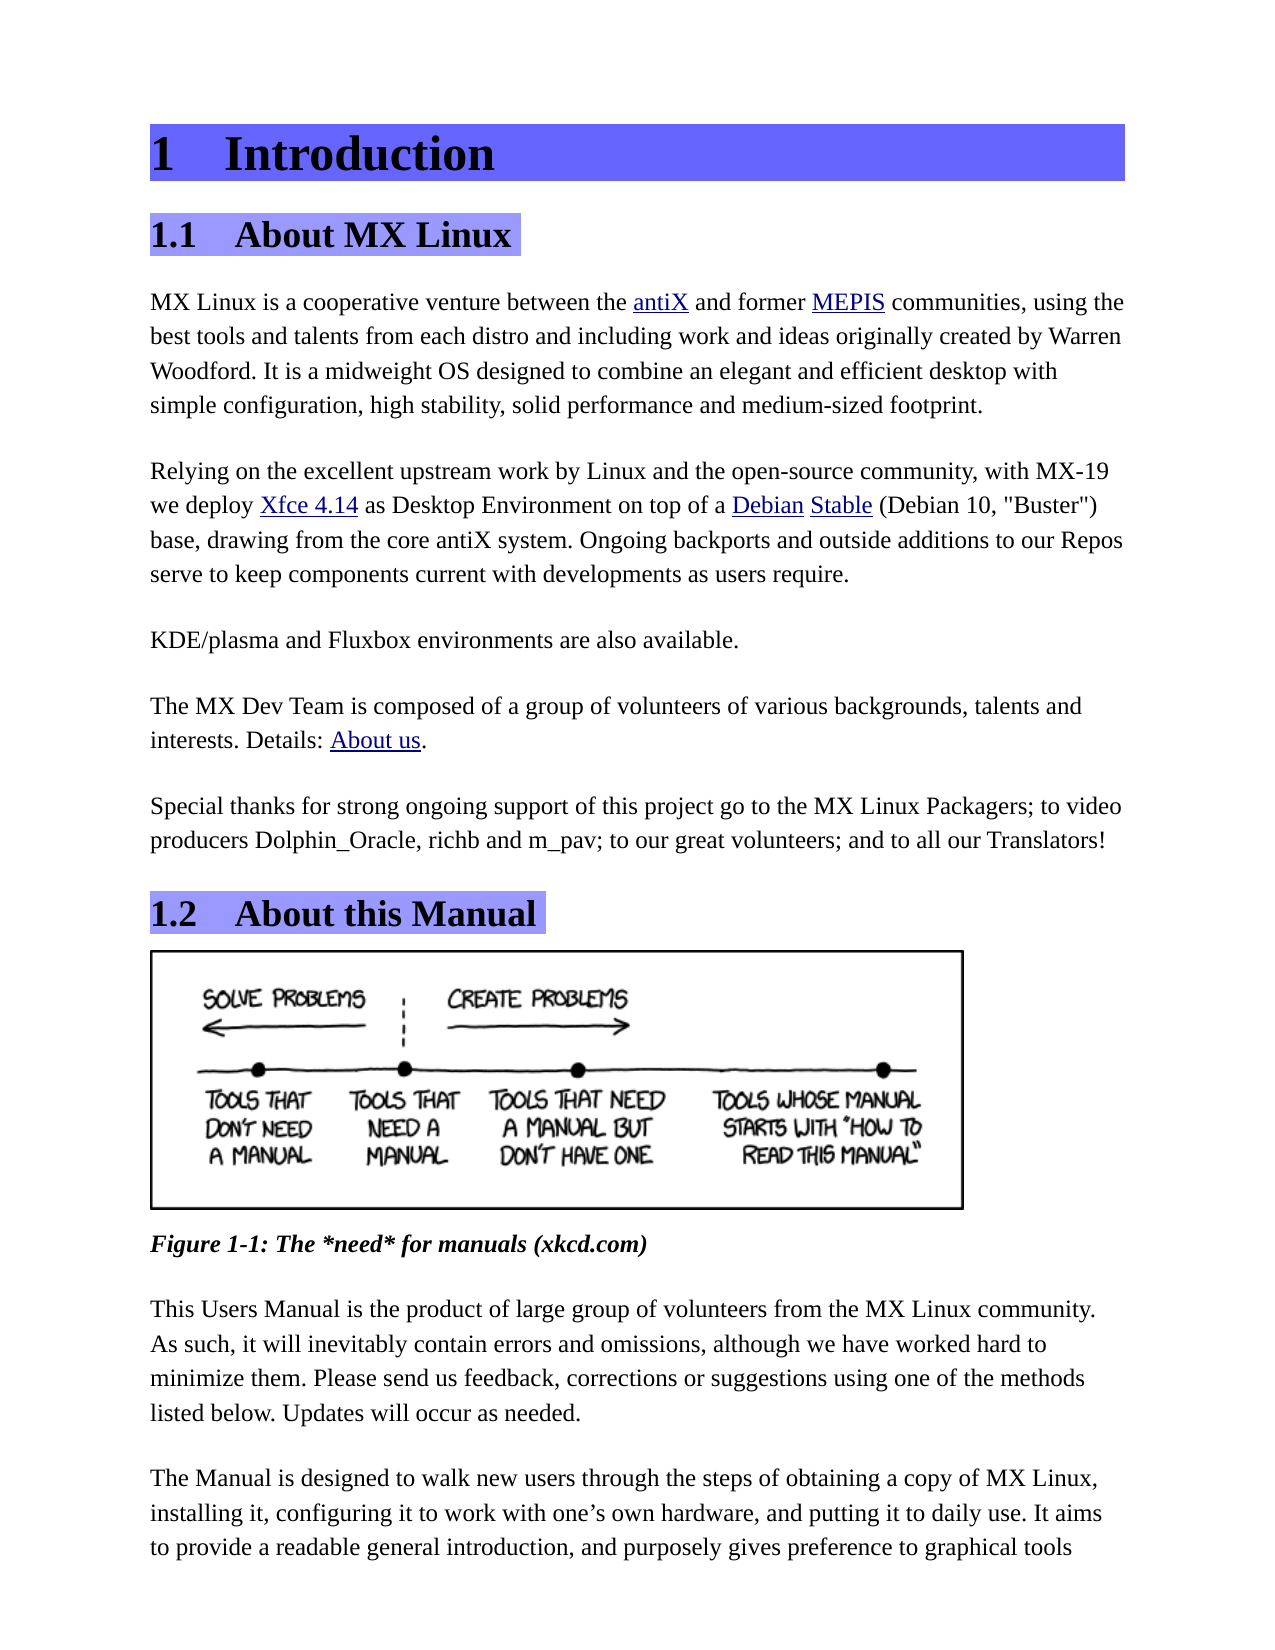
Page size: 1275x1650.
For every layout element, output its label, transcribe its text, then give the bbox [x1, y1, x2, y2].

text The Manual is designed to walk new users through the steps of obtaining a copy of MX Linux, installing it, configuring it to work with one’s own hardware, and putting it to daily use. It aims to provide a readable general introduction, and purposely gives preference to graphical tools [150, 1463, 1125, 1561]
subtitle 1.2 About this Manual [546, 891, 1110, 934]
text KDE/plasma and Fluxbox environments are also available. [150, 625, 1125, 654]
text MX Linux is a cooperative venture between the antiX and former MEPIS communities, using the best tools and talents from each distro and including work and ideas originally created by Warren Woodford. It is a midweight OS designed to combine an elegant and efficient desktop with simple configuration, high stability, solid performance and medium-sized footprint. [150, 287, 1125, 419]
text Special thanks for strong ongoing support of this project go to the MX Linux Packagers; to video producers Dolphin_Oracle, richb and m_pav; to our great volunteers; and to all our Translators! [150, 791, 1125, 854]
text The MX Dev Team is composed of a group of volunteers of various backgrounds, talents and interests. Details: About us. [150, 691, 1125, 754]
subtitle 1 Introduction [150, 124, 1125, 181]
text Figure 1-1: The *need* for manuals (xkcd.com) [150, 1229, 1109, 1257]
subtitle 1.1 About MX Linux [150, 212, 1125, 256]
picture [150, 950, 964, 1210]
text Relying on the excellent upstream work by Linux and the open-source community, with MX-19 we deploy Xfce 4.14 as Desktop Environment on top of a Debian Stable (Debian 10, "Buster") base, drawing from the core antiX system. Ongoing backports and outside additions to our Repos serve to keep components current with developments as users require. [150, 456, 1125, 588]
text This Users Manual is the product of large group of volunteers from the MX Linux community. As such, it will inevitably contain errors and omissions, although we have worked hard to minimize them. Please send us feedback, corrections or suggestions using one of the methods listed below. Updates will occur as needed. [150, 1294, 1125, 1427]
